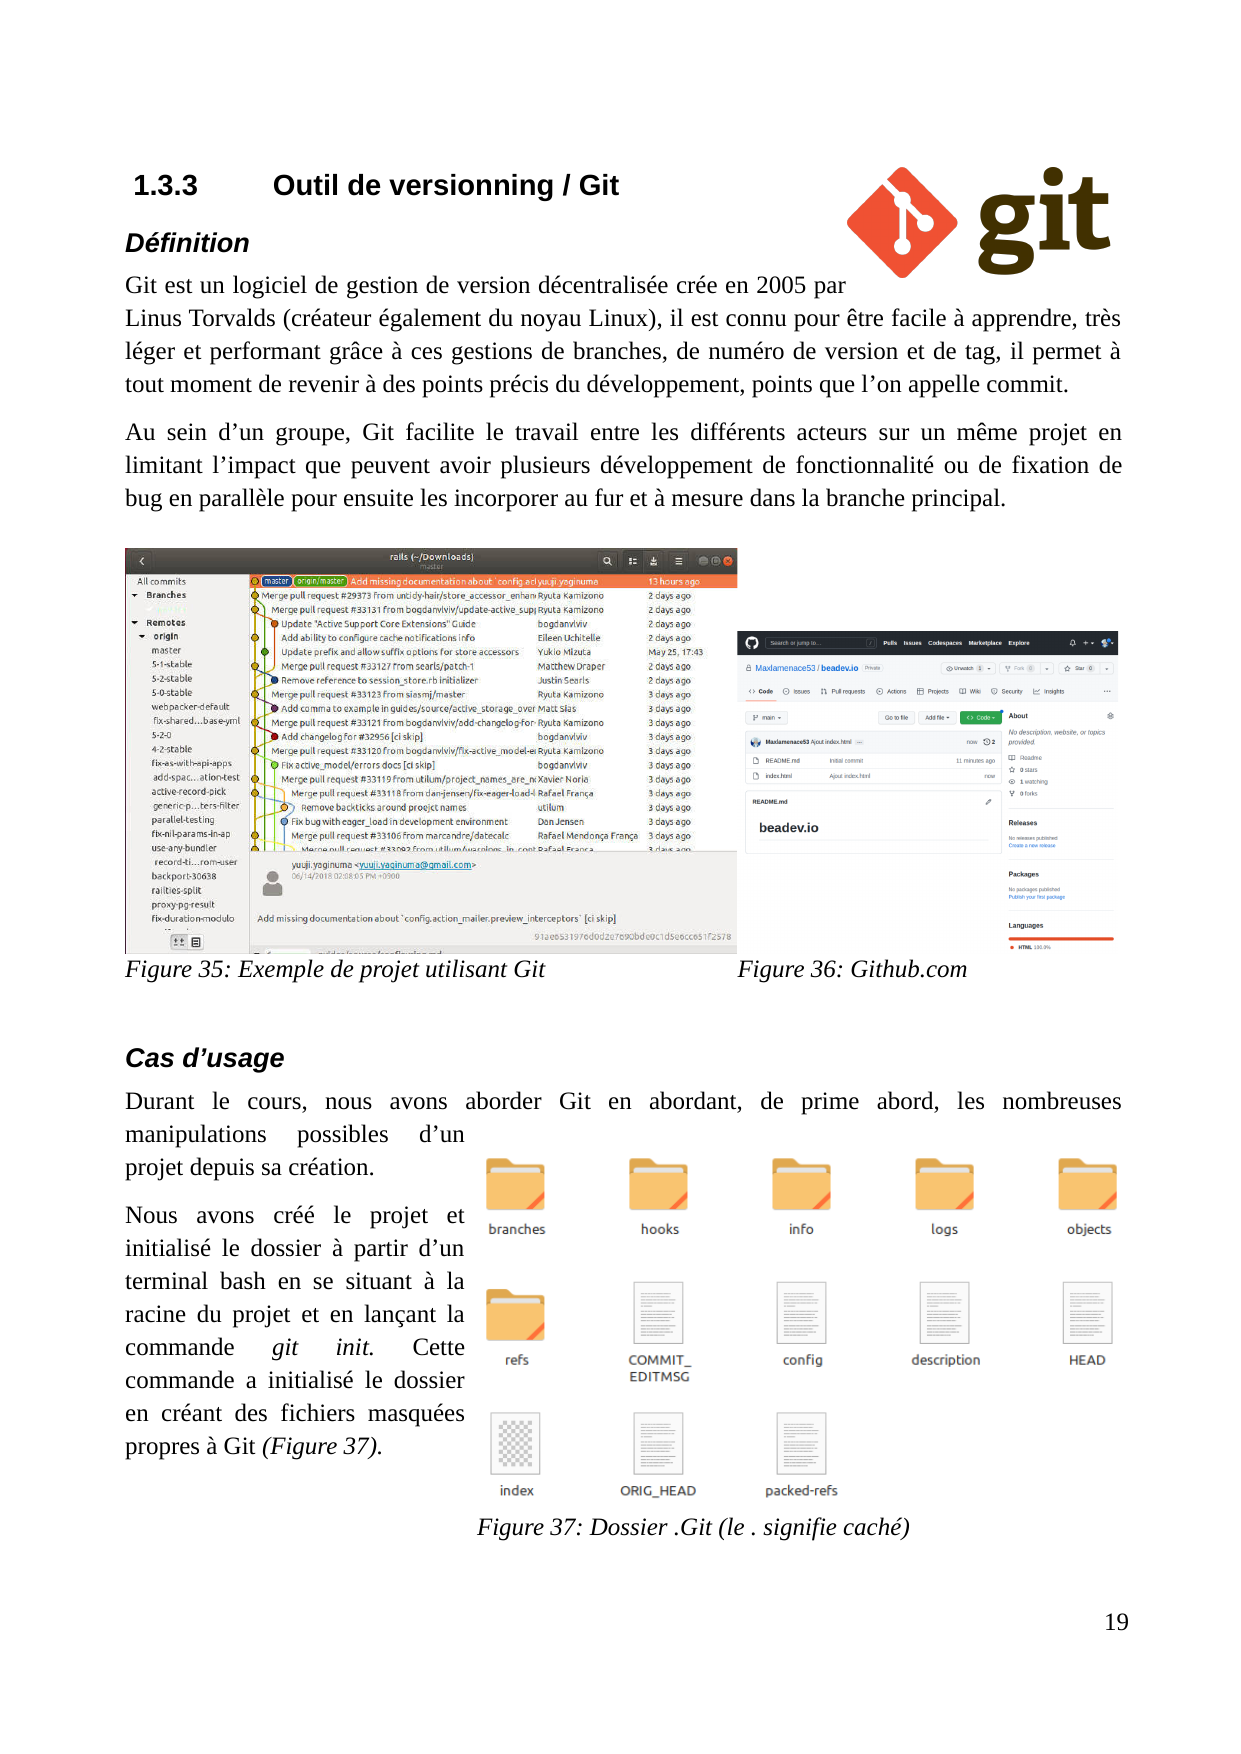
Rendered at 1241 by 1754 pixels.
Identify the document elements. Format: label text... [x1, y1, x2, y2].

text Au sein d’un groupe, Git facilite le travail entre les différents acteurs sur un même projet en limitant l’impact que peuvent avoir plusieurs développement de fonctionnalité ou de fixation de bug en parallèle pour ensuite les incorporer au fur et à mesure dans la branche principal. [125, 417, 1123, 512]
text [477, 1540, 1124, 1573]
text Durant le cours, nous avons aborder Git en abordant, de prime abord, les nombreuses manipulations possibles d’un projet depuis sa création. [125, 1086, 1124, 1181]
picture [125, 548, 1119, 954]
subtitle Définition [125, 227, 847, 258]
text Figure 37: Dossier .Git (le . signifie caché) [477, 1512, 1124, 1540]
text Figure 36: Github.com [737, 954, 1118, 982]
text Figure 35: Exemple de projet utilisant Git [125, 954, 737, 982]
subtitle Outil de versionning / Git [125, 168, 847, 202]
text Git est un logiciel de gestion de version décentralisée crée en 2005 par Linus Torvalds (créateur également du noyau Linux), il est connu pour être facile à apprendre, très léger et performant grâce à ces gestions de branches, de numéro de version et de tag, il permet à tout moment de revenir à des points précis du développement, points que l’on appelle commit. [125, 270, 1123, 398]
text Nous avons créé le projet et initialisé le dossier à partir d’un terminal bash en se situant à la racine du projet et en lançant la commande git init. Cette commande a initialisé le dossier en créant des fichiers masquées propres à Git (Figure 37). [125, 1200, 476, 1460]
subtitle Cas d’usage [125, 1042, 1123, 1074]
subtitle [1111, 227, 1123, 258]
picture [847, 167, 1111, 278]
picture [476, 1149, 1124, 1512]
